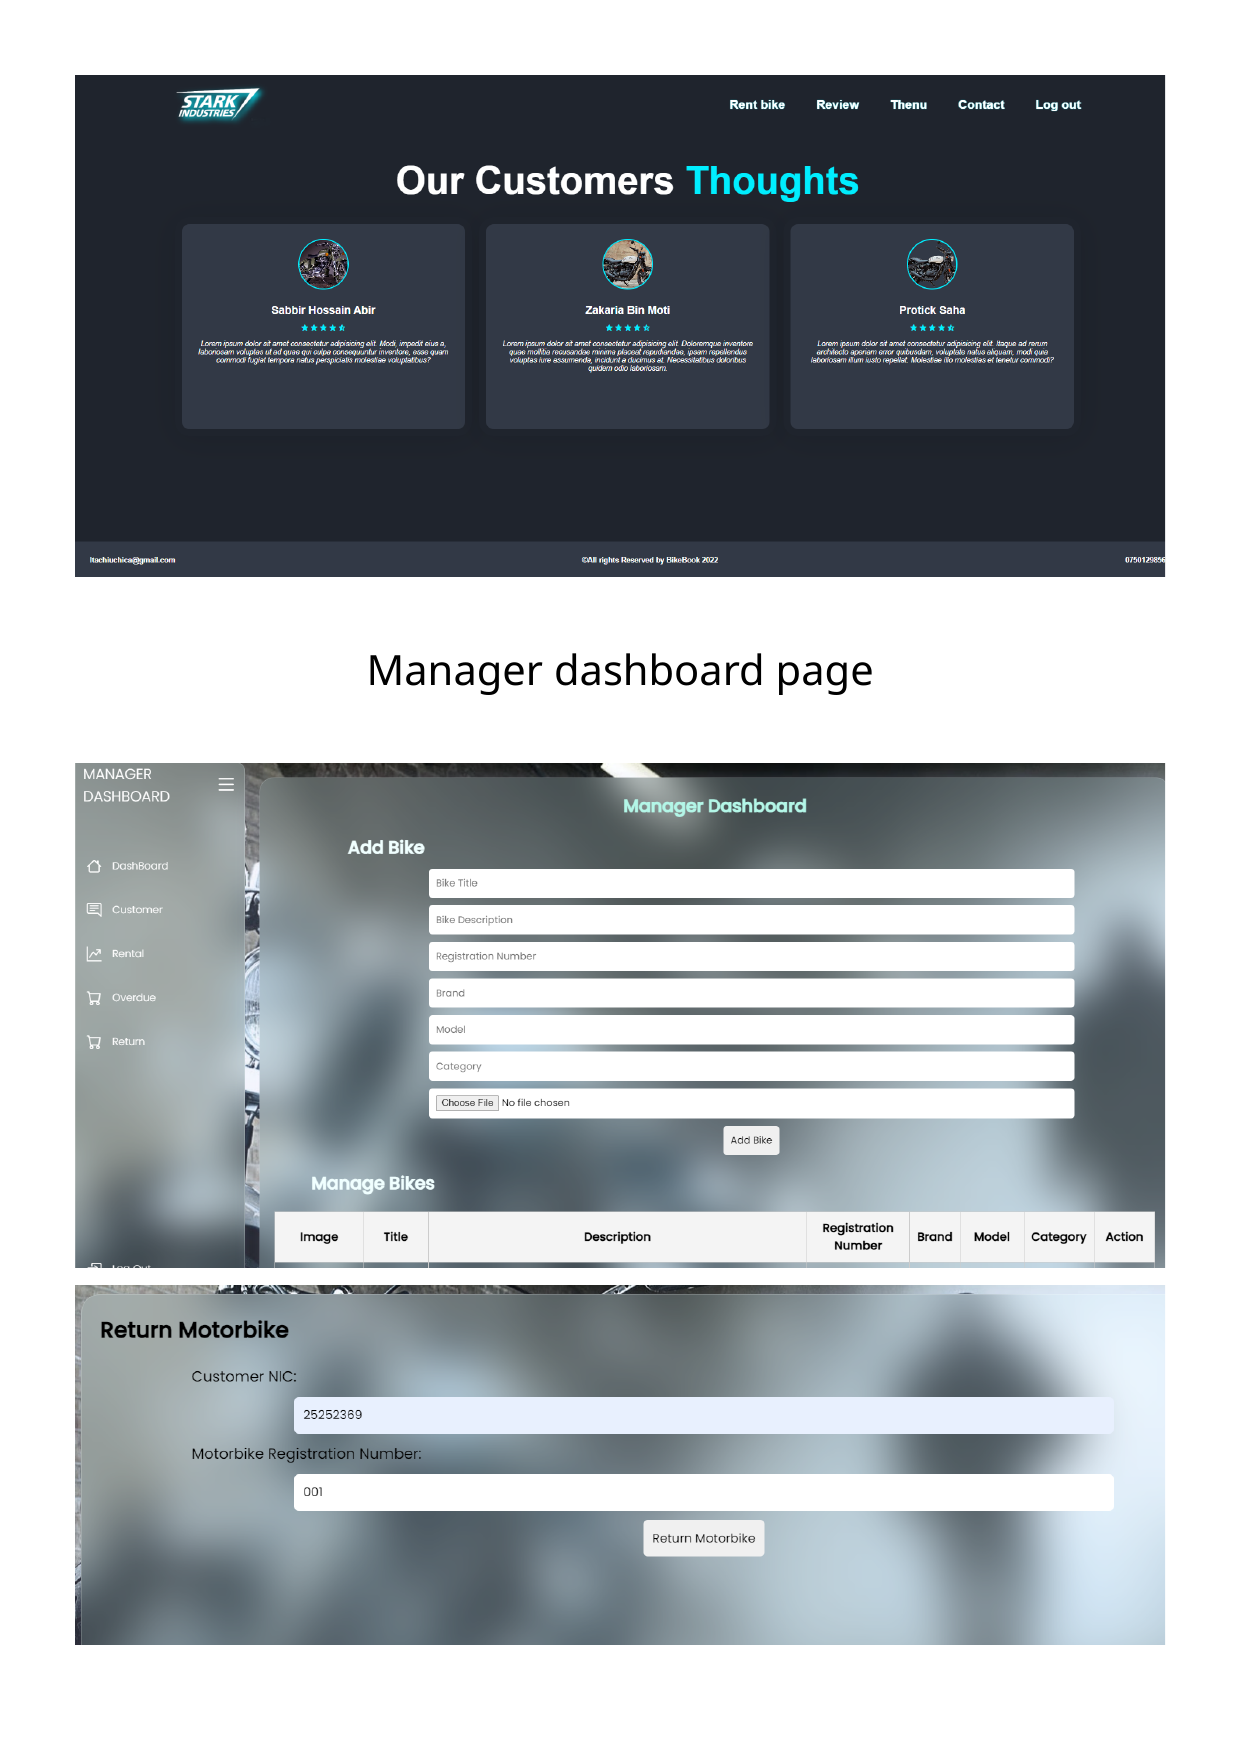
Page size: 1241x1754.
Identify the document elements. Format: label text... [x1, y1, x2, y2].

text Manager dashboard page [75, 641, 1165, 698]
